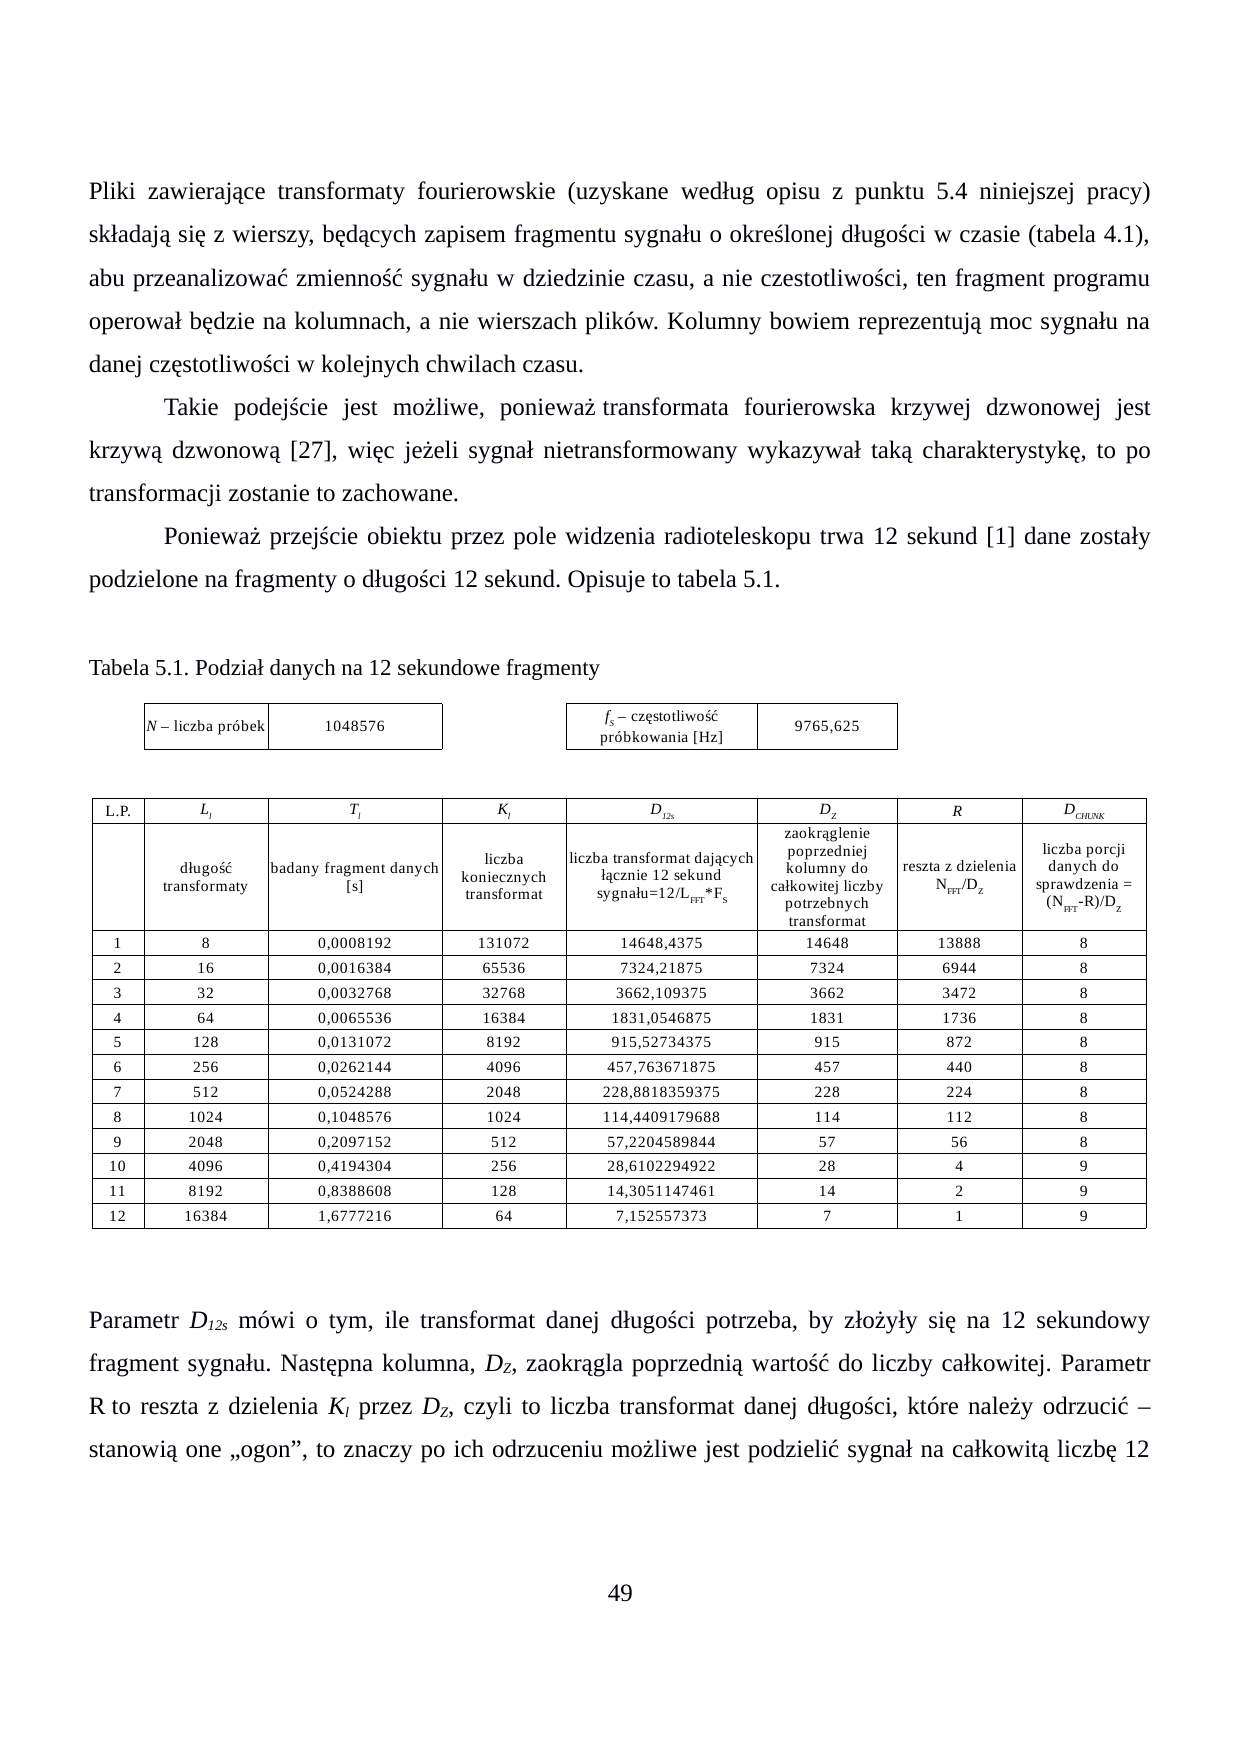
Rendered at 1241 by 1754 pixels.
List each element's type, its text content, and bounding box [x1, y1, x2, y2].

text Tabela 5.1. Podział danych na 12 sekundowe fragmenty [88, 654, 1152, 680]
text Pliki zawierające transformaty fourierowskie (uzyskane według opisu z punktu 5.4 niniejszej pracy) składają się z wierszy, będących zapisem fragmentu sygnału o określonej długości w czasie (tabela 4.1), abu przeanalizować zmienność sygnału w dziedzinie czasu, a nie czestotliwości, ten fragment programu operował będzie na kolumnach, a nie wierszach plików. Kolumny bowiem reprezentują moc sygnału na danej częstotliwości w kolejnych chwilach czasu. [88, 176, 1152, 378]
text Takie podejście jest możliwe, ponieważ transformata fourierowska krzywej dzwonowej jest krzywą dzwonową [27], więc jeżeli sygnał nietransformowany wykazywał taką charakterystykę, to po transformacji zostanie to zachowane. [88, 392, 1152, 507]
text Ponieważ przejście obiektu przez pole widzenia radioteleskopu trwa 12 sekund [1] dane zostały podzielone na fragmenty o długości 12 sekund. Opisuje to tabela 5.1. [88, 521, 1152, 593]
text Parametr D12s mówi o tym, ile transformat danej długości potrzeba, by złożyły się na 12 sekundowy fragment sygnału. Następna kolumna, DZ, zaokrągla poprzednią wartość do liczby całkowitej. Parametr R to reszta z dzielenia Kl przez DZ, czyli to liczba transformat danej długości, które należy odrzucić – stanowią one „ogon”, to znaczy po ich odrzuceniu możliwe jest podzielić sygnał na całkowitą liczbę 12 [88, 1305, 1152, 1463]
